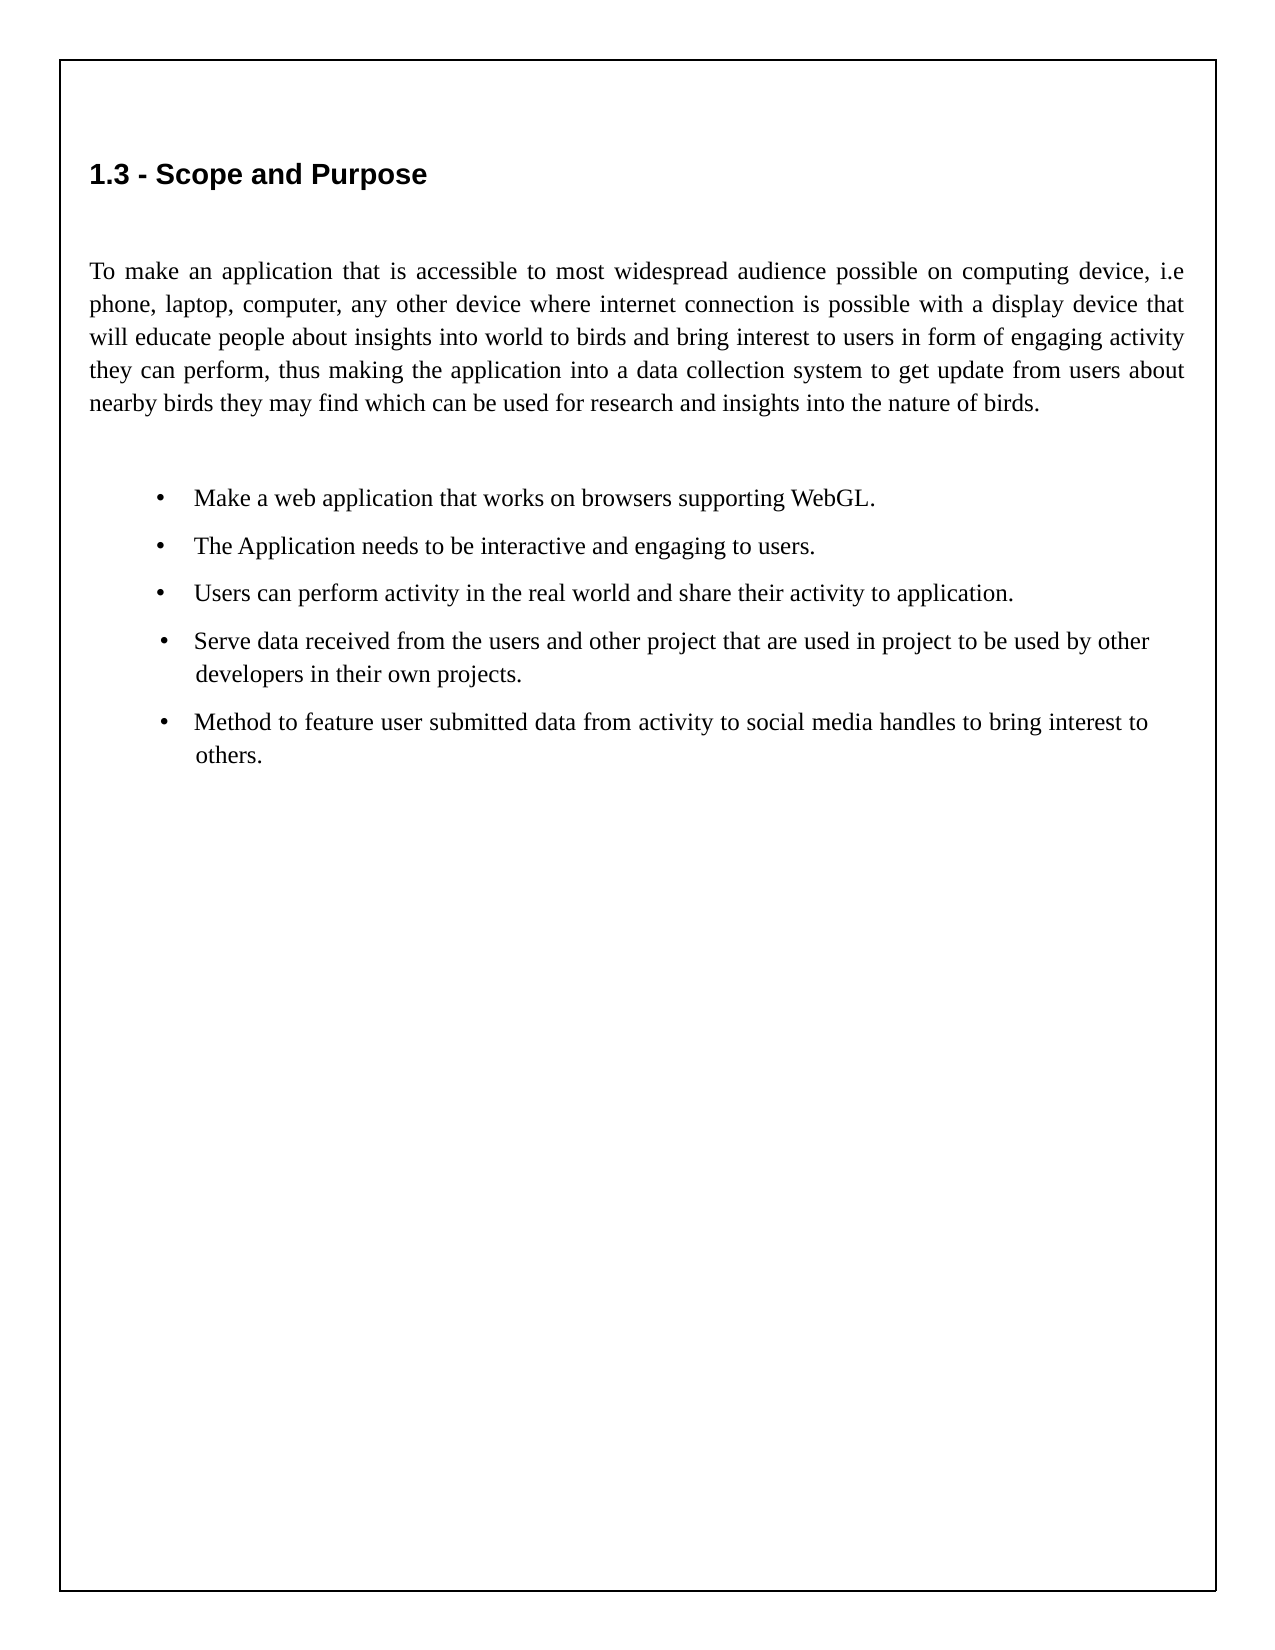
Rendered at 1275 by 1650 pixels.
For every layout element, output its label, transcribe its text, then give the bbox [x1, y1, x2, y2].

list The Application needs to be interactive and engaging to users. [156, 531, 1186, 560]
list Users can perform activity in the real world and share their activity to application. [156, 578, 1186, 607]
list Method to feature user submitted data from activity to social media handles to bring interest to others. [160, 707, 1150, 768]
list Make a web application that works on browsers supporting WebGL. [156, 483, 1186, 512]
subtitle 1.3 - Scope and Purpose [89, 157, 1186, 190]
list Serve data received from the users and other project that are used in project to be used by other developers in their own projects. [160, 626, 1150, 688]
text To make an application that is accessible to most widespread audience possible on computing device, i.e phone, laptop, computer, any other device where internet connection is possible with a display device that will educate people about insights into world to birds and bring interest to users in form of engaging activity they can perform, thus making the application into a data collection system to get update from users about nearby birds they may find which can be used for research and insights into the nature of birds. [89, 256, 1186, 417]
